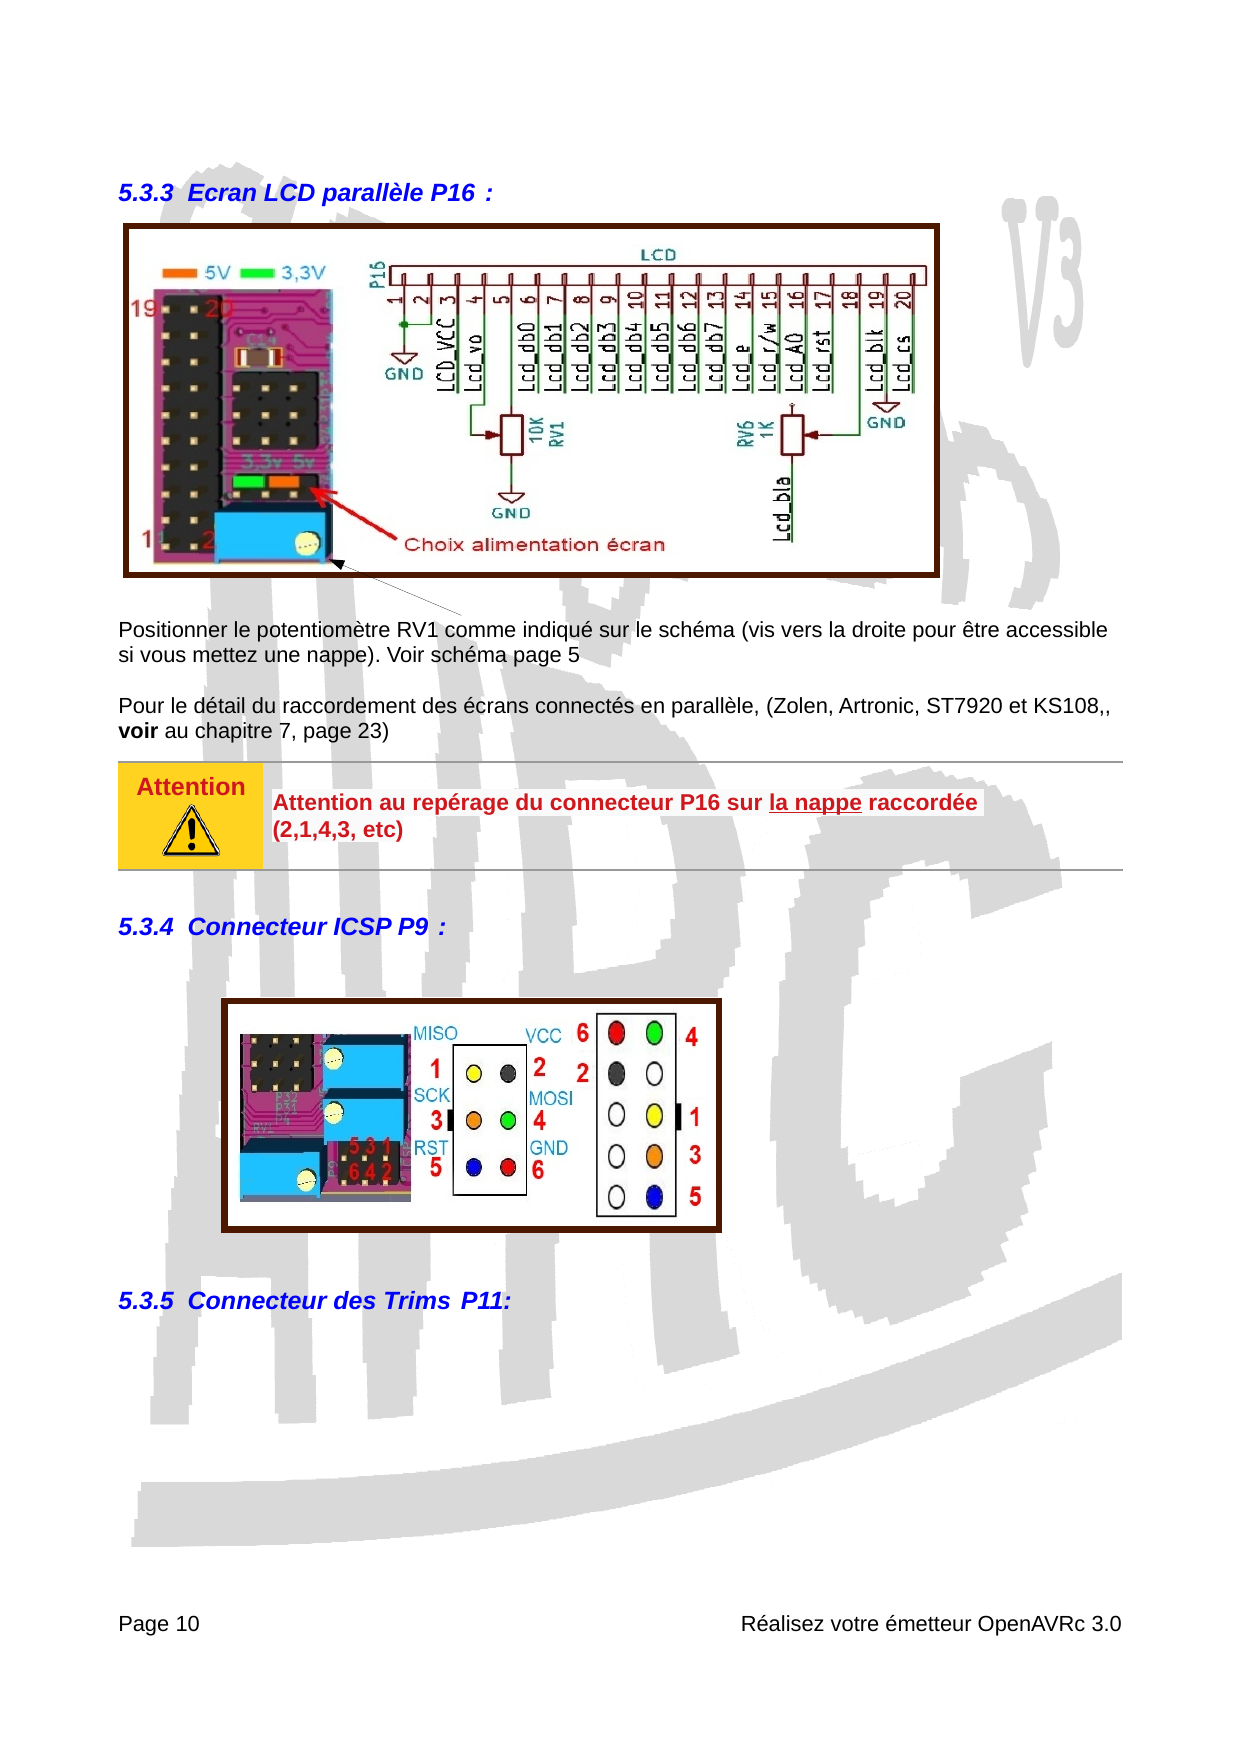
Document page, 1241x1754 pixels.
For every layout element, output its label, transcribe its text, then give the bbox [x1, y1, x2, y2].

picture [228, 1004, 716, 1226]
text Pour le détail du raccordement des écrans connectés en parallèle, (Zolen, Artronic, ST7920 et KS108,, voir au chapitre 7, page 23) [118, 692, 1122, 743]
subtitle 5.3.5 Connecteur des Trims P11: [118, 1286, 1122, 1315]
text Positionner le potentiomètre RV1 comme indiqué sur le schéma (vis vers la droite pour être accessible si vous mettez une nappe). Voir schéma page 5 [118, 617, 1122, 667]
subtitle 5.3.4 Connecteur ICSP P9 : [118, 912, 1122, 940]
subtitle 5.3.3 Ecran LCD parallèle P16 : [118, 178, 1122, 207]
picture [129, 229, 934, 572]
table_header Attention [118, 763, 263, 869]
picture [158, 800, 224, 860]
table_header Attention au repérage du connecteur P16 sur la nappe raccordée (2,1,4,3, etc) [264, 763, 1122, 869]
